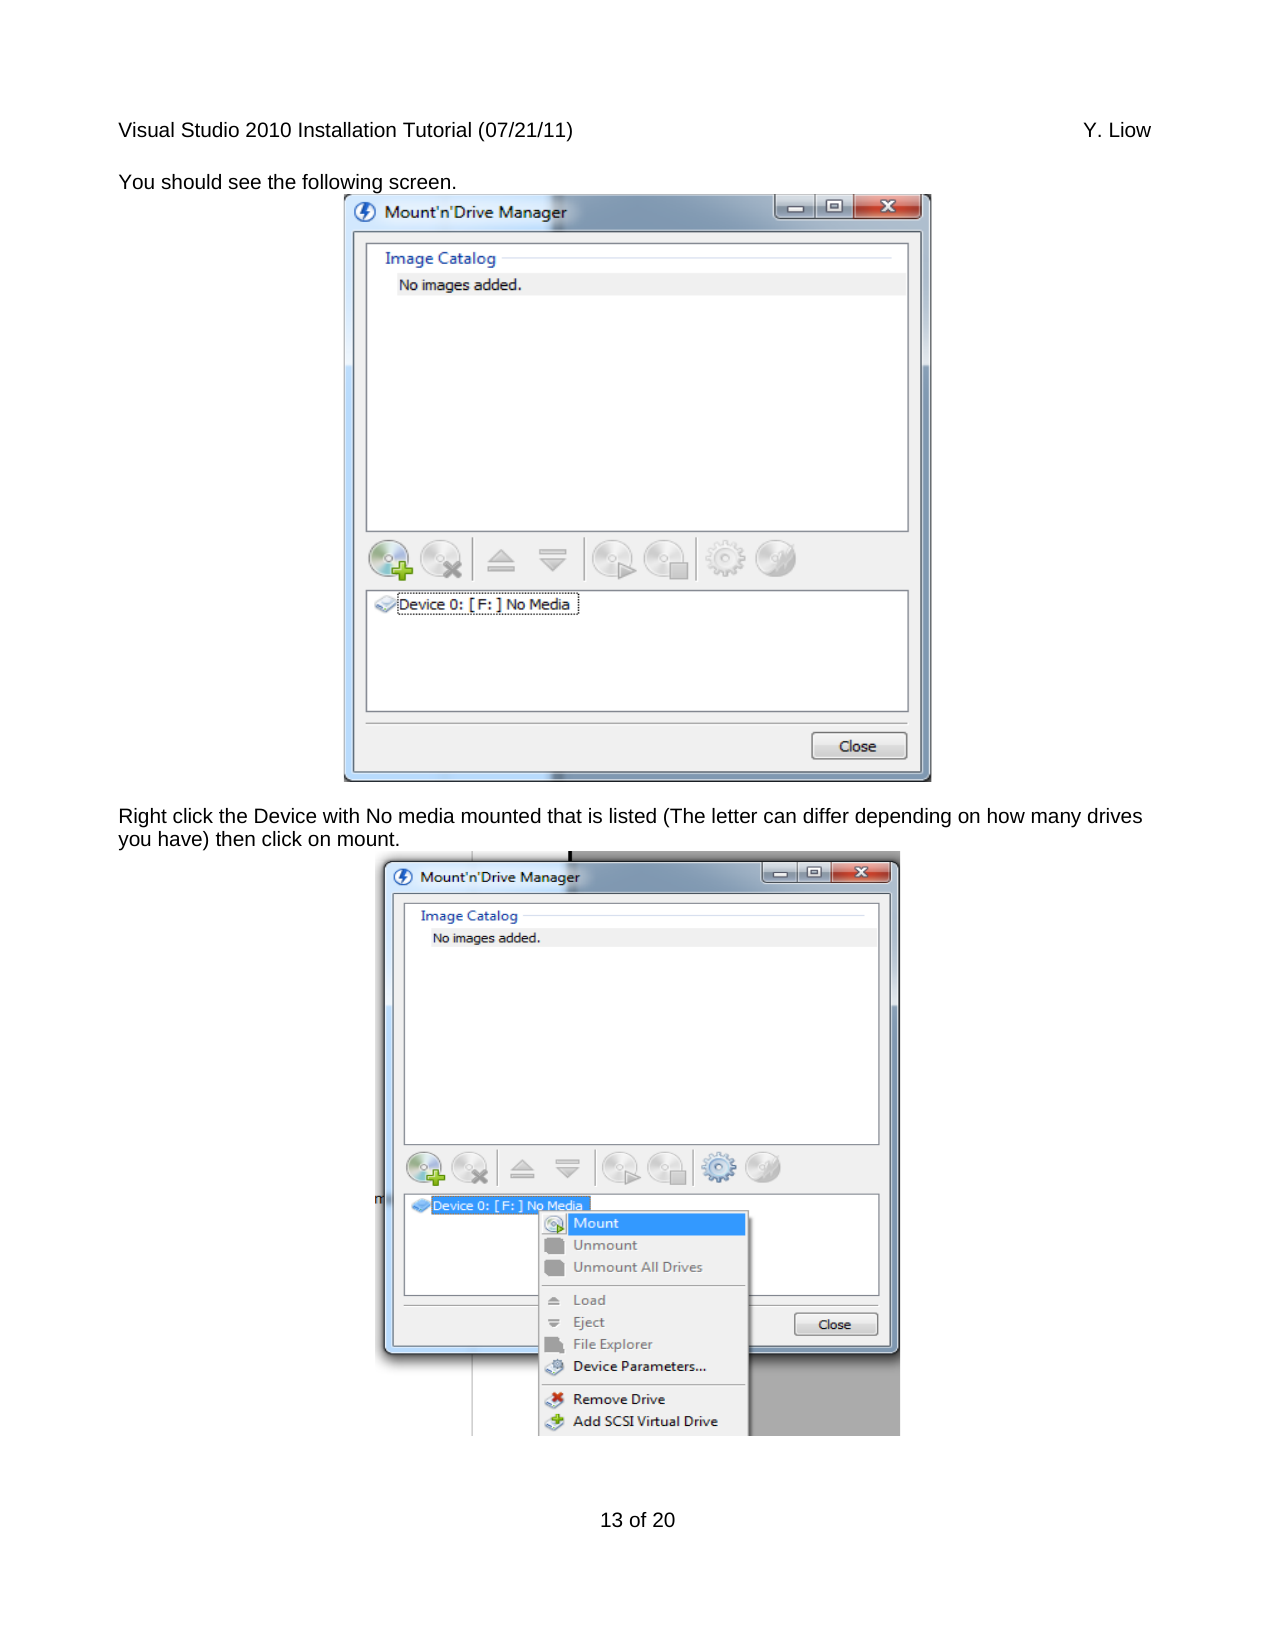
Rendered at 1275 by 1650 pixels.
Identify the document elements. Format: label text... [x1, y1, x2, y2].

picture [343, 194, 932, 782]
picture [375, 851, 901, 1436]
text You should see the following screen. [118, 171, 1157, 194]
text Right click the Device with No media mounted that is listed (The letter can differ depending on how many drives you have) then click on mount. [118, 804, 1157, 851]
